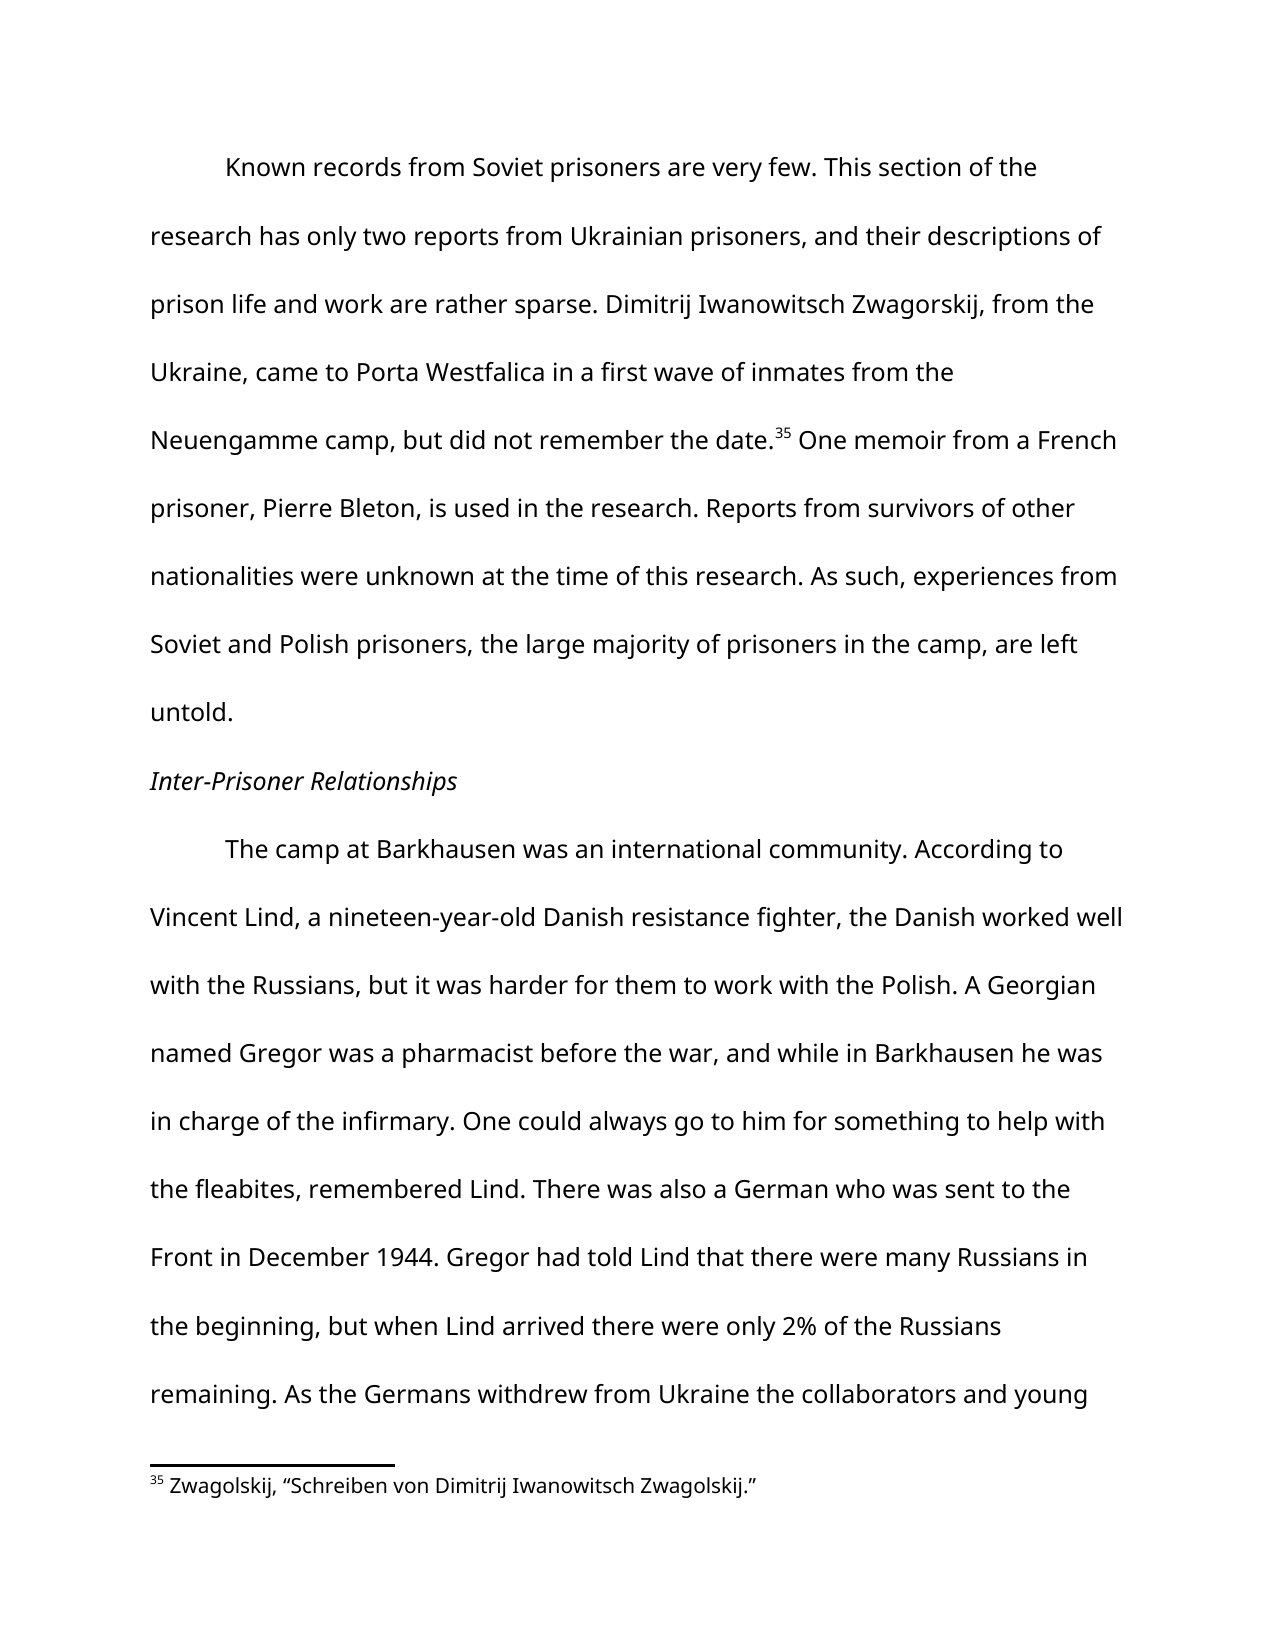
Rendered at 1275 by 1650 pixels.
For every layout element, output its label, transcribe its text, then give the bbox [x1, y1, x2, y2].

text Inter-Prisoner Relationships [150, 763, 1125, 797]
text Known records from Soviet prisoners are very few. This section of the research has only two reports from Ukrainian prisoners, and their descriptions of prison life and work are rather sparse. Dimitrij Iwanowitsch Zwagorskij, from the Ukraine, came to Porta Westfalica in a first wave of inmates from the Neuengamme camp, but did not remember the date. One memoir from a French prisoner, Pierre Bleton, is used in the research. Reports from survivors of other nationalities were unknown at the time of this research. As such, experiences from Soviet and Polish prisoners, the large majority of prisoners in the camp, are left untold. [150, 150, 1125, 729]
text The camp at Barkhausen was an international community. According to Vincent Lind, a nineteen-year-old Danish resistance fighter, the Danish worked well with the Russians, but it was harder for them to work with the Polish. A Georgian named Gregor was a pharmacist before the war, and while in Barkhausen he was in charge of the infirmary. One could always go to him for something to help with the fleabites, remembered Lind. There was also a German who was sent to the Front in December 1944. Gregor had told Lind that there were many Russians in the beginning, but when Lind arrived there were only 2% of the Russians remaining. As the Germans withdrew from Ukraine the collaborators and young [150, 831, 1125, 1410]
text Zwagolskij, “Schreiben von Dimitrij Iwanowitsch Zwagolskij.” [150, 1472, 1125, 1500]
